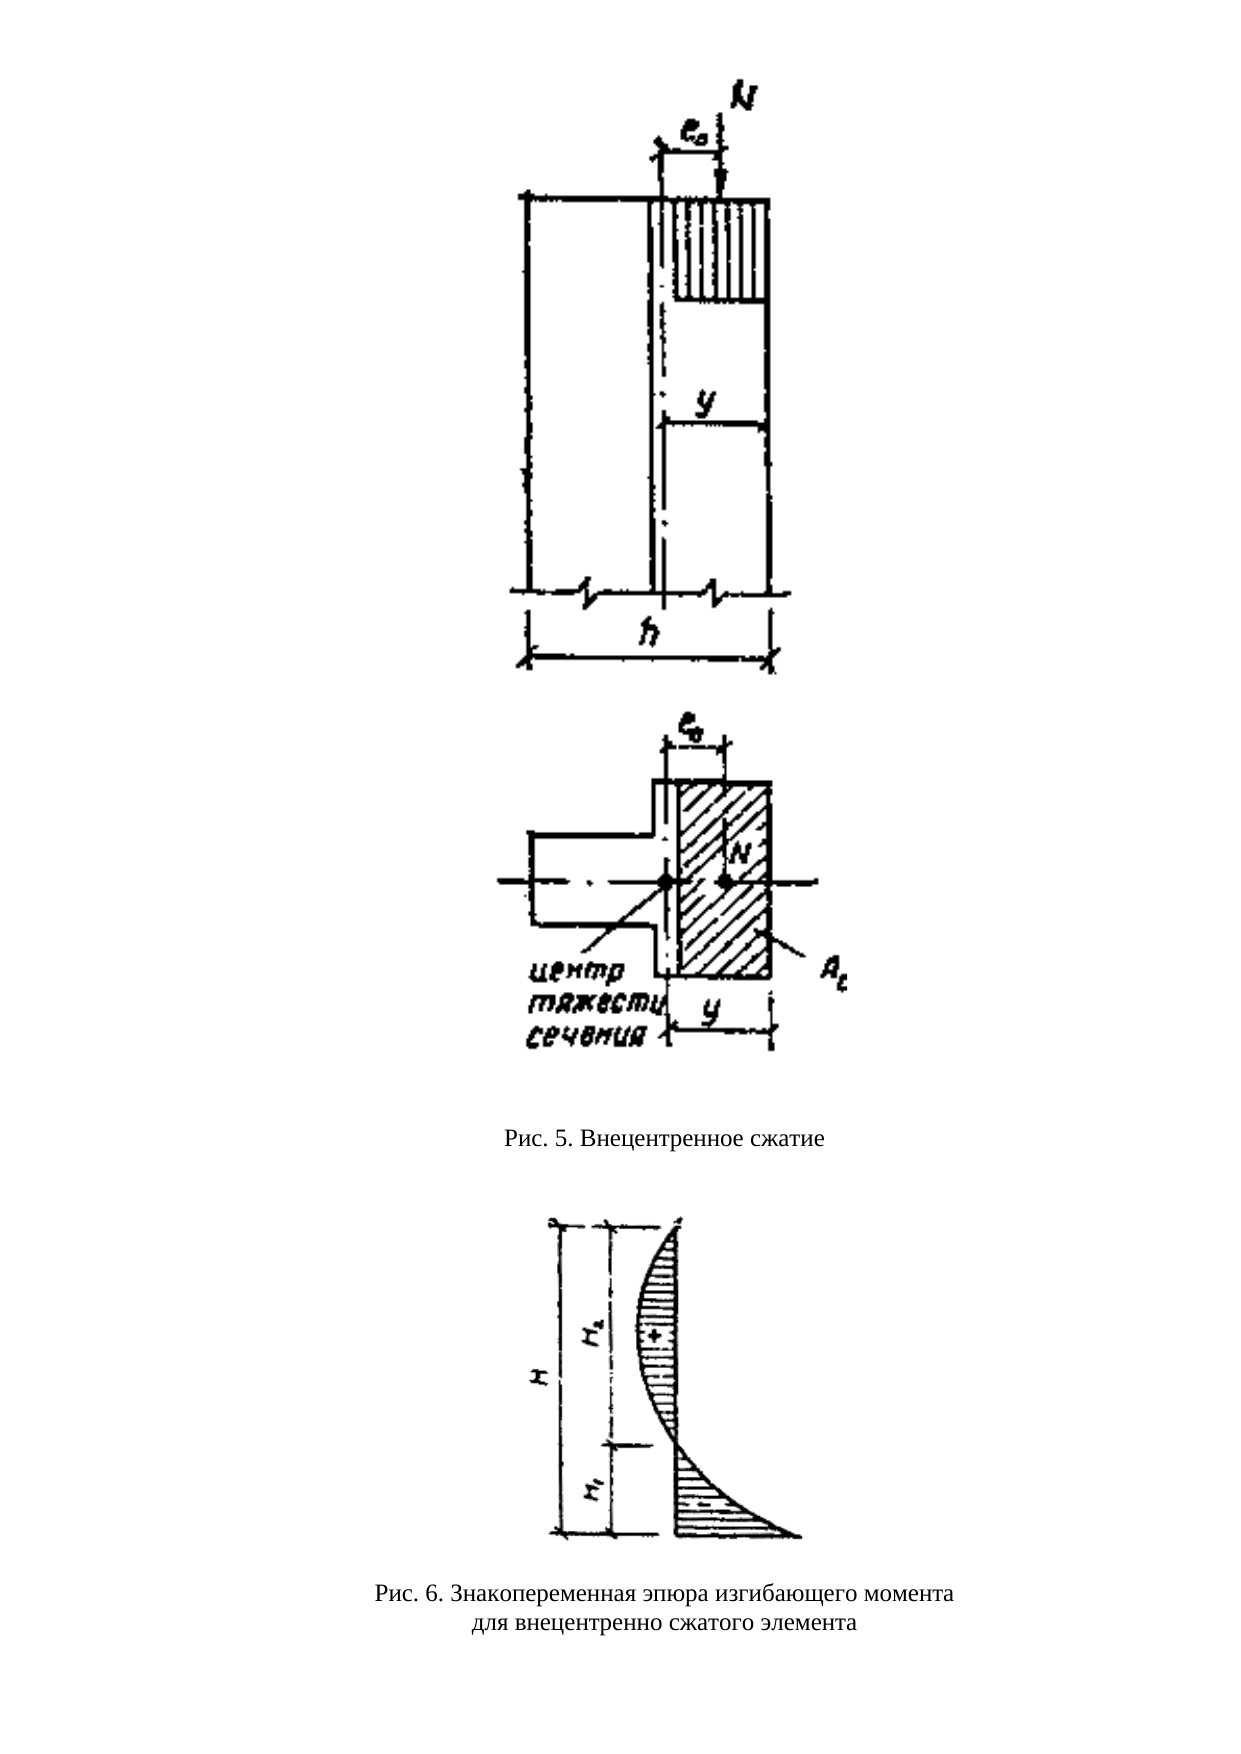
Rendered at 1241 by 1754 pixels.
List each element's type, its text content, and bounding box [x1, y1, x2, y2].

picture [481, 59, 848, 1066]
text Рис. 6. Знакопеременная эпюра изгибающего момента [148, 1578, 1181, 1607]
text Рис. 5. Внецентренное сжатие [148, 1123, 1181, 1152]
text для внецентренно сжатого элемента [148, 1607, 1181, 1636]
picture [522, 1209, 807, 1550]
